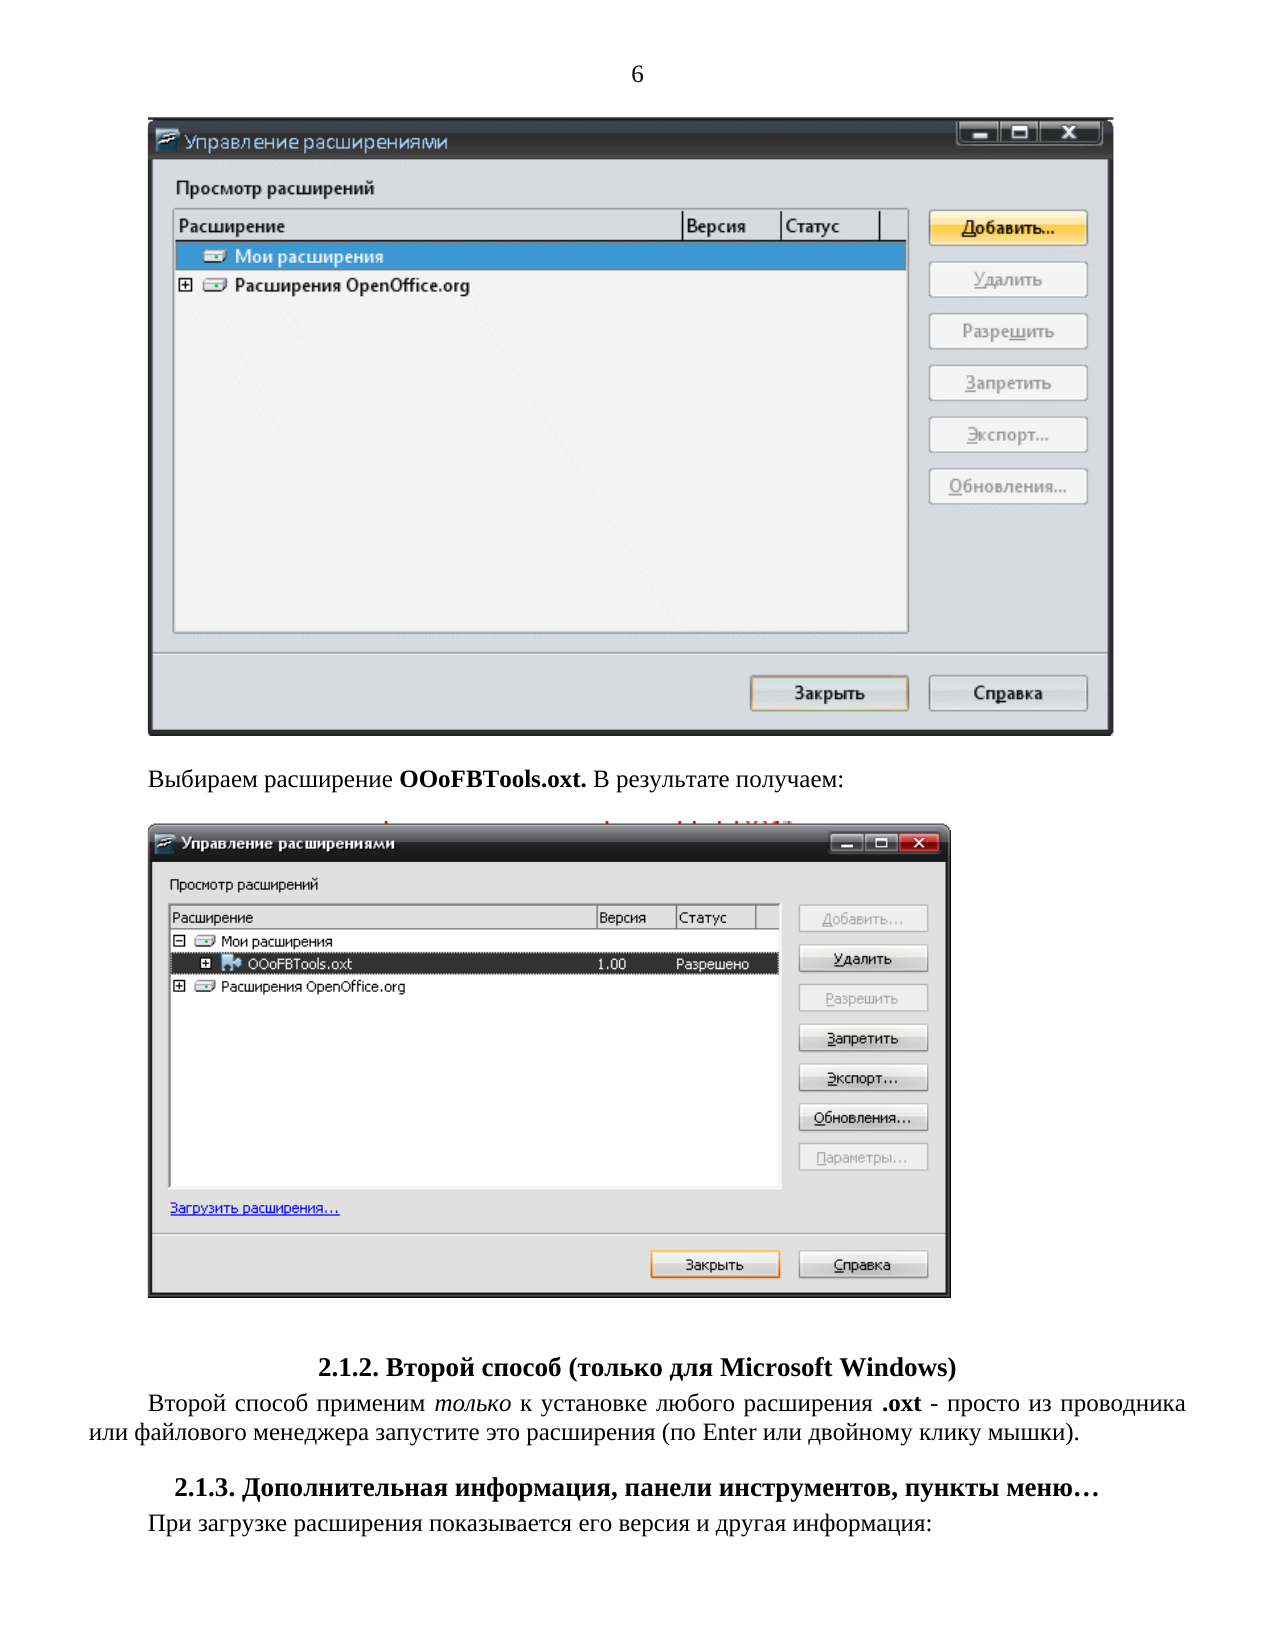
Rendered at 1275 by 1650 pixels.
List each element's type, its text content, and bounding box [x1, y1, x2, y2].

text Выбираем расширение OOoFBTools.oxt. В результате получаем: [89, 764, 1186, 793]
text Второй способ применим только к установке любого расширения .oxt - просто из проводника или файлового менеджера запустите это расширения (по Enter или двойному клику мышки). [89, 1388, 1186, 1446]
subtitle 2.1.2. Второй способ (только для Microsoft Windows) [89, 1351, 1186, 1382]
text При загрузке расширения показывается его версия и другая информация: [89, 1508, 1186, 1537]
picture [147, 821, 951, 1298]
subtitle 2.1.3. Дополнительная информация, панели инструментов, пункты меню… [89, 1471, 1186, 1502]
picture [147, 117, 1114, 736]
